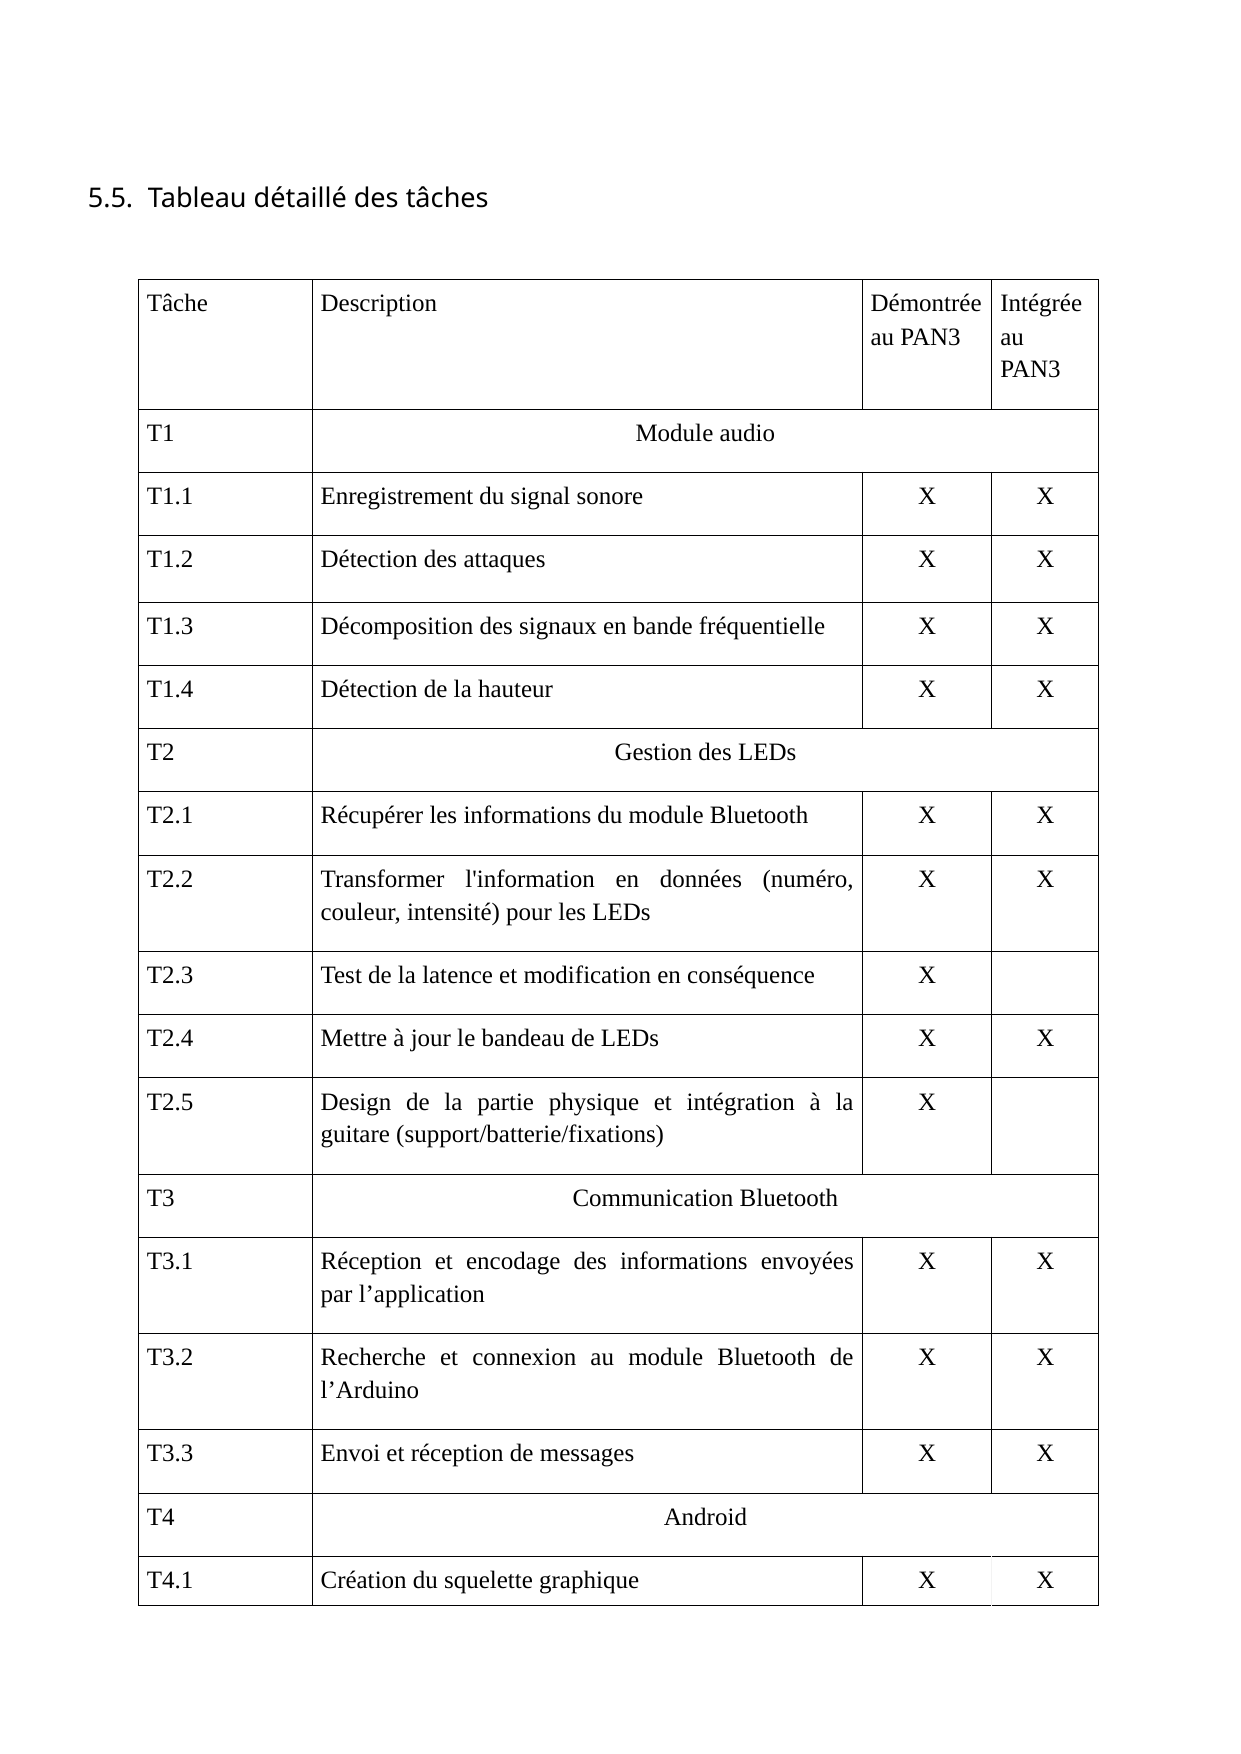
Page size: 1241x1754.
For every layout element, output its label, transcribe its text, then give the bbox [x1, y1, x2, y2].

table_cell Module audio [313, 410, 1098, 472]
table_cell X [863, 952, 991, 1014]
table_cell Création du squelette graphique [313, 1557, 862, 1605]
table_cell Détection des attaques [313, 536, 862, 602]
table_cell X [992, 1430, 1098, 1492]
table_cell T4 [139, 1494, 312, 1556]
table_cell X [863, 1015, 991, 1077]
table_cell X [992, 666, 1098, 728]
table_cell X [992, 1334, 1098, 1429]
table_cell T3.1 [139, 1238, 312, 1333]
table_cell T1.3 [139, 603, 312, 665]
table_cell X [863, 856, 991, 951]
table_cell Test de la latence et modification en conséquence [313, 952, 862, 1014]
table_cell T2.5 [139, 1078, 312, 1173]
table_cell Enregistrement du signal sonore [313, 473, 862, 535]
table_cell X [863, 1557, 991, 1605]
table_header Tâche [139, 280, 312, 408]
table_cell T3.3 [139, 1430, 312, 1492]
table_cell X [992, 536, 1098, 602]
table_cell X [992, 603, 1098, 665]
table_cell [992, 952, 1098, 1014]
table_cell X [992, 856, 1098, 951]
table_cell T3.2 [139, 1334, 312, 1429]
table_cell X [992, 792, 1098, 854]
table_cell T3 [139, 1175, 312, 1237]
table_cell T1.2 [139, 536, 312, 602]
table_cell Design de la partie physique et intégration à la guitare (support/batterie/fixations) [313, 1078, 862, 1173]
table_cell X [863, 473, 991, 535]
table_cell Mettre à jour le bandeau de LEDs [313, 1015, 862, 1077]
table_cell Décomposition des signaux en bande fréquentielle [313, 603, 862, 665]
table_cell T2.4 [139, 1015, 312, 1077]
table_cell T2.2 [139, 856, 312, 951]
table_cell X [992, 1015, 1098, 1077]
table_cell T1.4 [139, 666, 312, 728]
table_header Démontrée au PAN3 [863, 280, 991, 408]
table_cell X [863, 1078, 991, 1173]
table_cell X [863, 1334, 991, 1429]
table_cell Gestion des LEDs [313, 729, 1098, 791]
table_cell X [863, 603, 991, 665]
table_cell X [863, 1238, 991, 1333]
table_cell Android [313, 1494, 1098, 1556]
table_cell Communication Bluetooth [313, 1175, 1098, 1237]
table_cell Envoi et réception de messages [313, 1430, 862, 1492]
table_header Intégrée au PAN3 [992, 280, 1098, 408]
table_cell T4.1 [139, 1557, 312, 1605]
table_header Description [313, 280, 862, 408]
table_cell Récupérer les informations du module Bluetooth [313, 792, 862, 854]
table_cell T1 [139, 410, 312, 472]
table_cell X [863, 1430, 991, 1492]
table_cell Transformer l'information en données (numéro, couleur, intensité) pour les LEDs [313, 856, 862, 951]
table_cell T2.1 [139, 792, 312, 854]
table_cell X [863, 666, 991, 728]
subtitle Tableau détaillé des tâches [88, 179, 1093, 216]
table_cell X [992, 1238, 1098, 1333]
table_cell Recherche et connexion au module Bluetooth de l’Arduino [313, 1334, 862, 1429]
table_cell T1.1 [139, 473, 312, 535]
table_cell T2 [139, 729, 312, 791]
table_cell X [992, 473, 1098, 535]
table_cell Réception et encodage des informations envoyées par l’application [313, 1238, 862, 1333]
table_cell X [992, 1557, 1098, 1605]
table_cell T2.3 [139, 952, 312, 1014]
table_cell [992, 1078, 1098, 1173]
table_cell Détection de la hauteur [313, 666, 862, 728]
table_cell X [863, 792, 991, 854]
table_cell X [863, 536, 991, 602]
